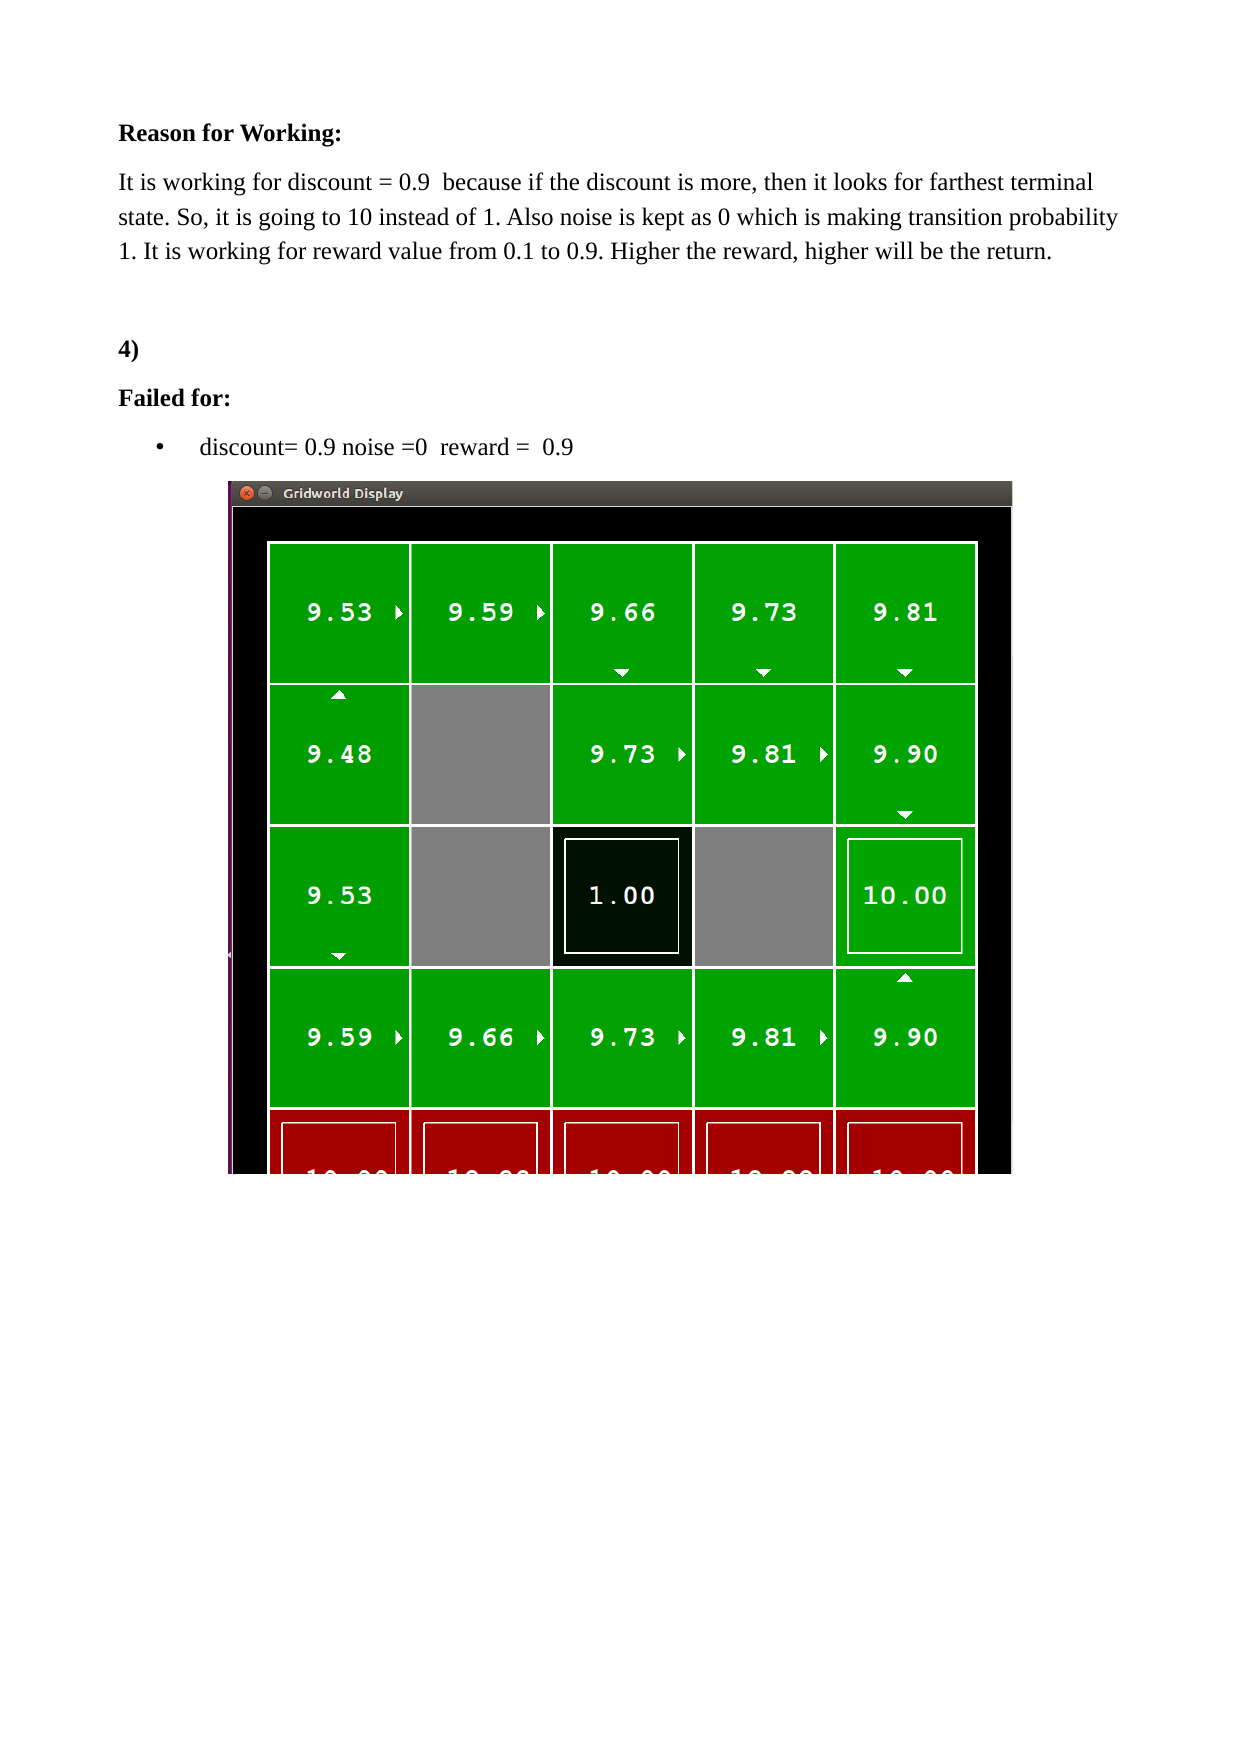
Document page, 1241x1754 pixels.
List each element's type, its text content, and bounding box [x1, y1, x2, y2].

text 4) [118, 334, 1122, 363]
text It is working for discount = 0.9 because if the discount is more, then it looks for farthest terminal state. So, it is going to 10 instead of 1. Also noise is kept as 0 which is making transition probability 1. It is working for reward value from 0.1 to 0.9. Higher the reward, higher will be the return. [118, 167, 1122, 265]
text Reason for Working: [118, 118, 1122, 147]
text Failed for: [118, 383, 1122, 412]
picture [228, 481, 1013, 1174]
list discount= 0.9 noise =0 reward = 0.9 [156, 432, 1122, 461]
